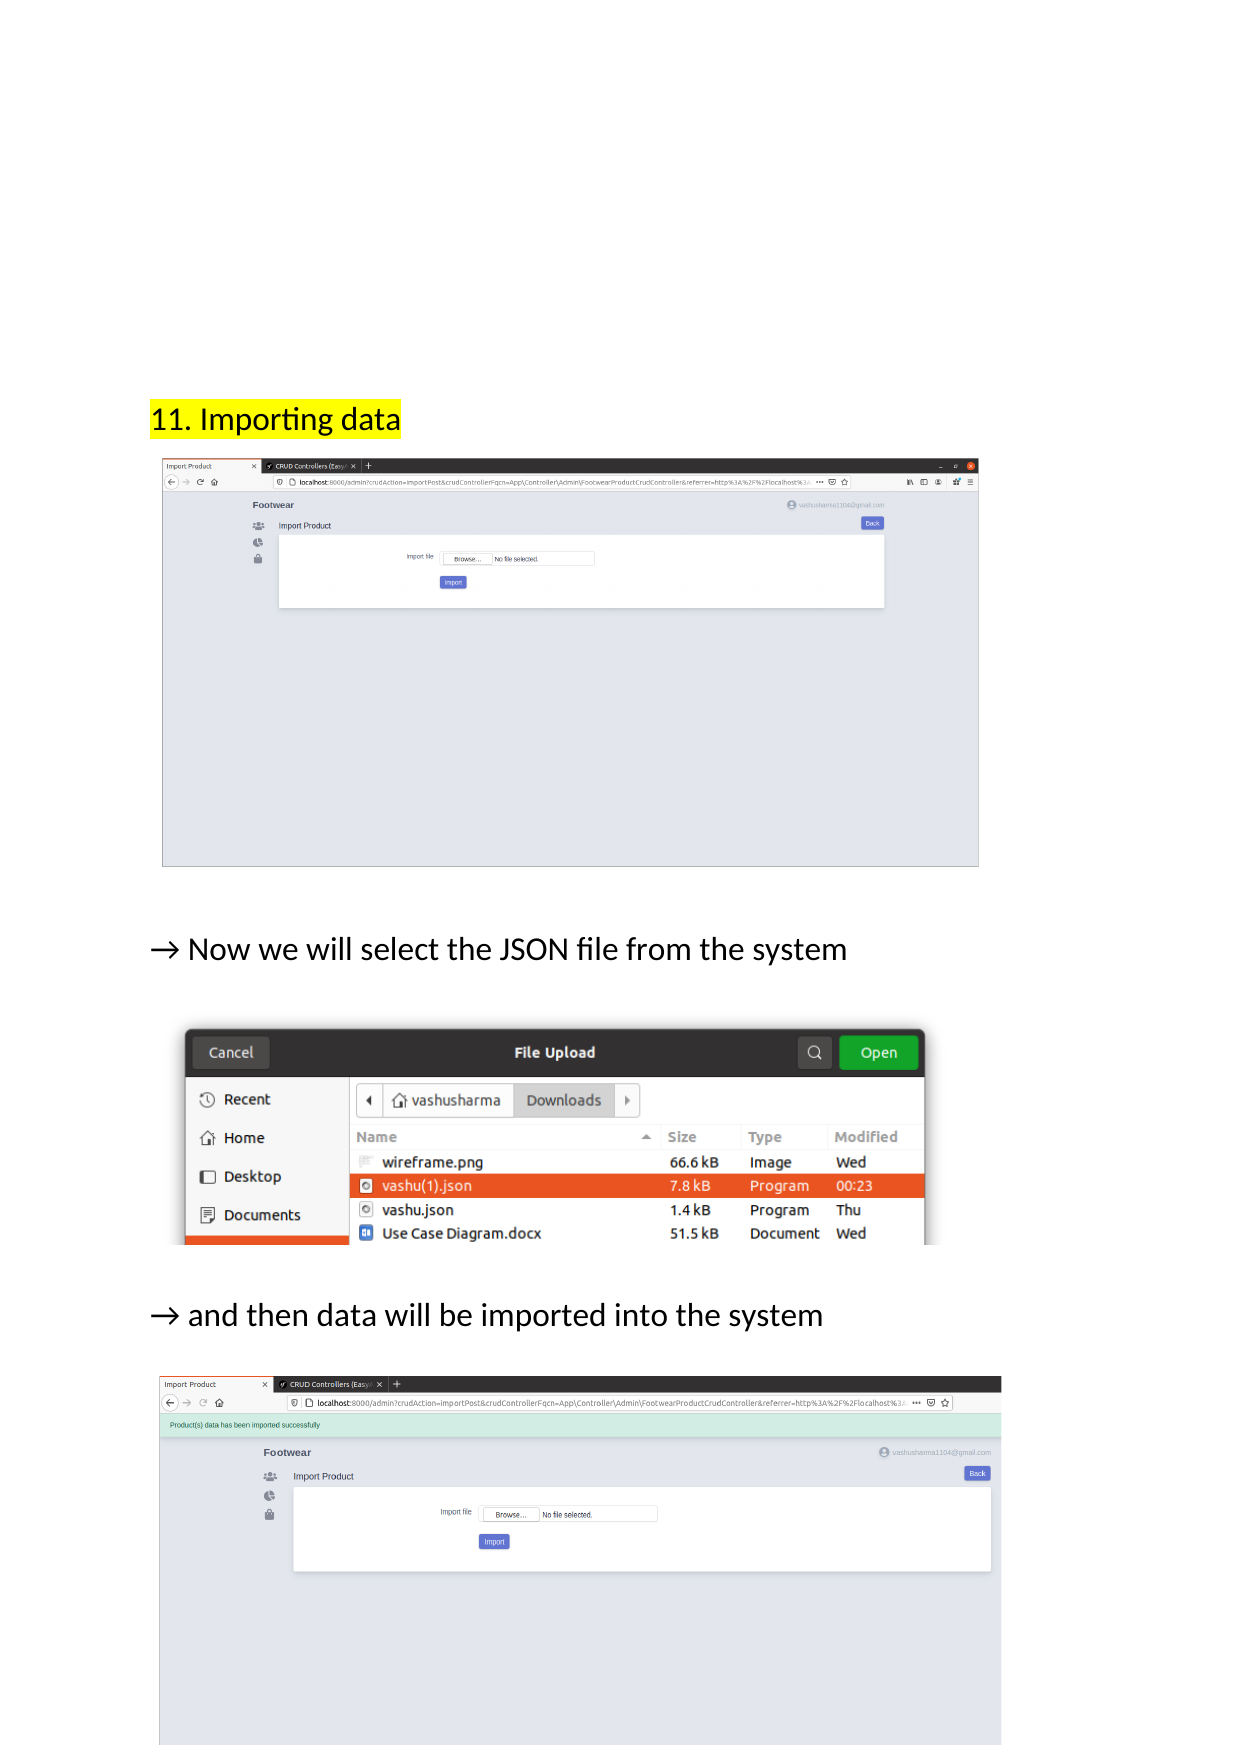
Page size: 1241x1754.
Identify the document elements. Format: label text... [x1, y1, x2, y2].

picture [159, 1007, 951, 1245]
list → and then data will be imported into the system [150, 1294, 1090, 1335]
picture [159, 1376, 1002, 1745]
picture [162, 458, 979, 867]
list 11. Importing data [150, 398, 1090, 439]
list → Now we will select the JSON file from the system [150, 928, 1090, 969]
